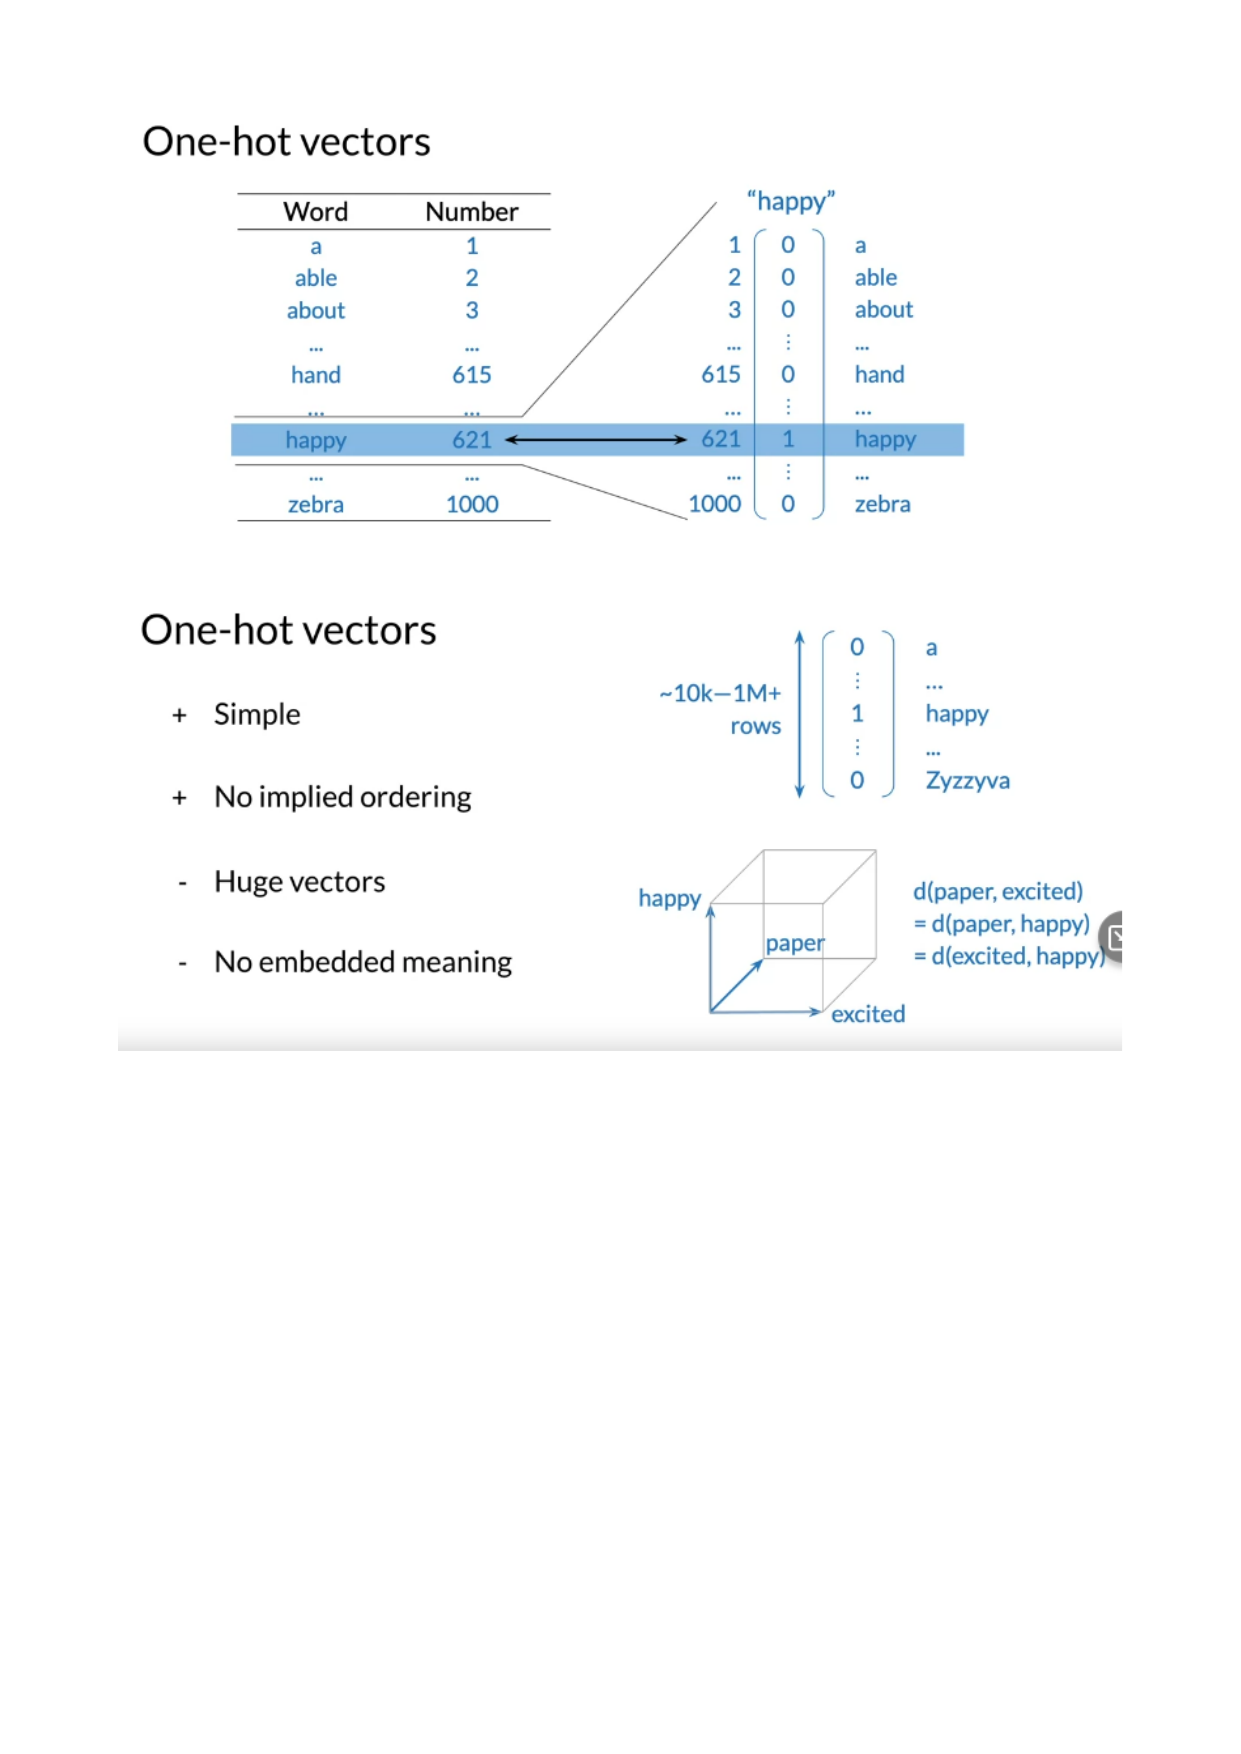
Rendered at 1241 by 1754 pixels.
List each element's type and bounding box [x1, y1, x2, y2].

picture [118, 118, 1123, 538]
picture [118, 595, 1123, 1051]
